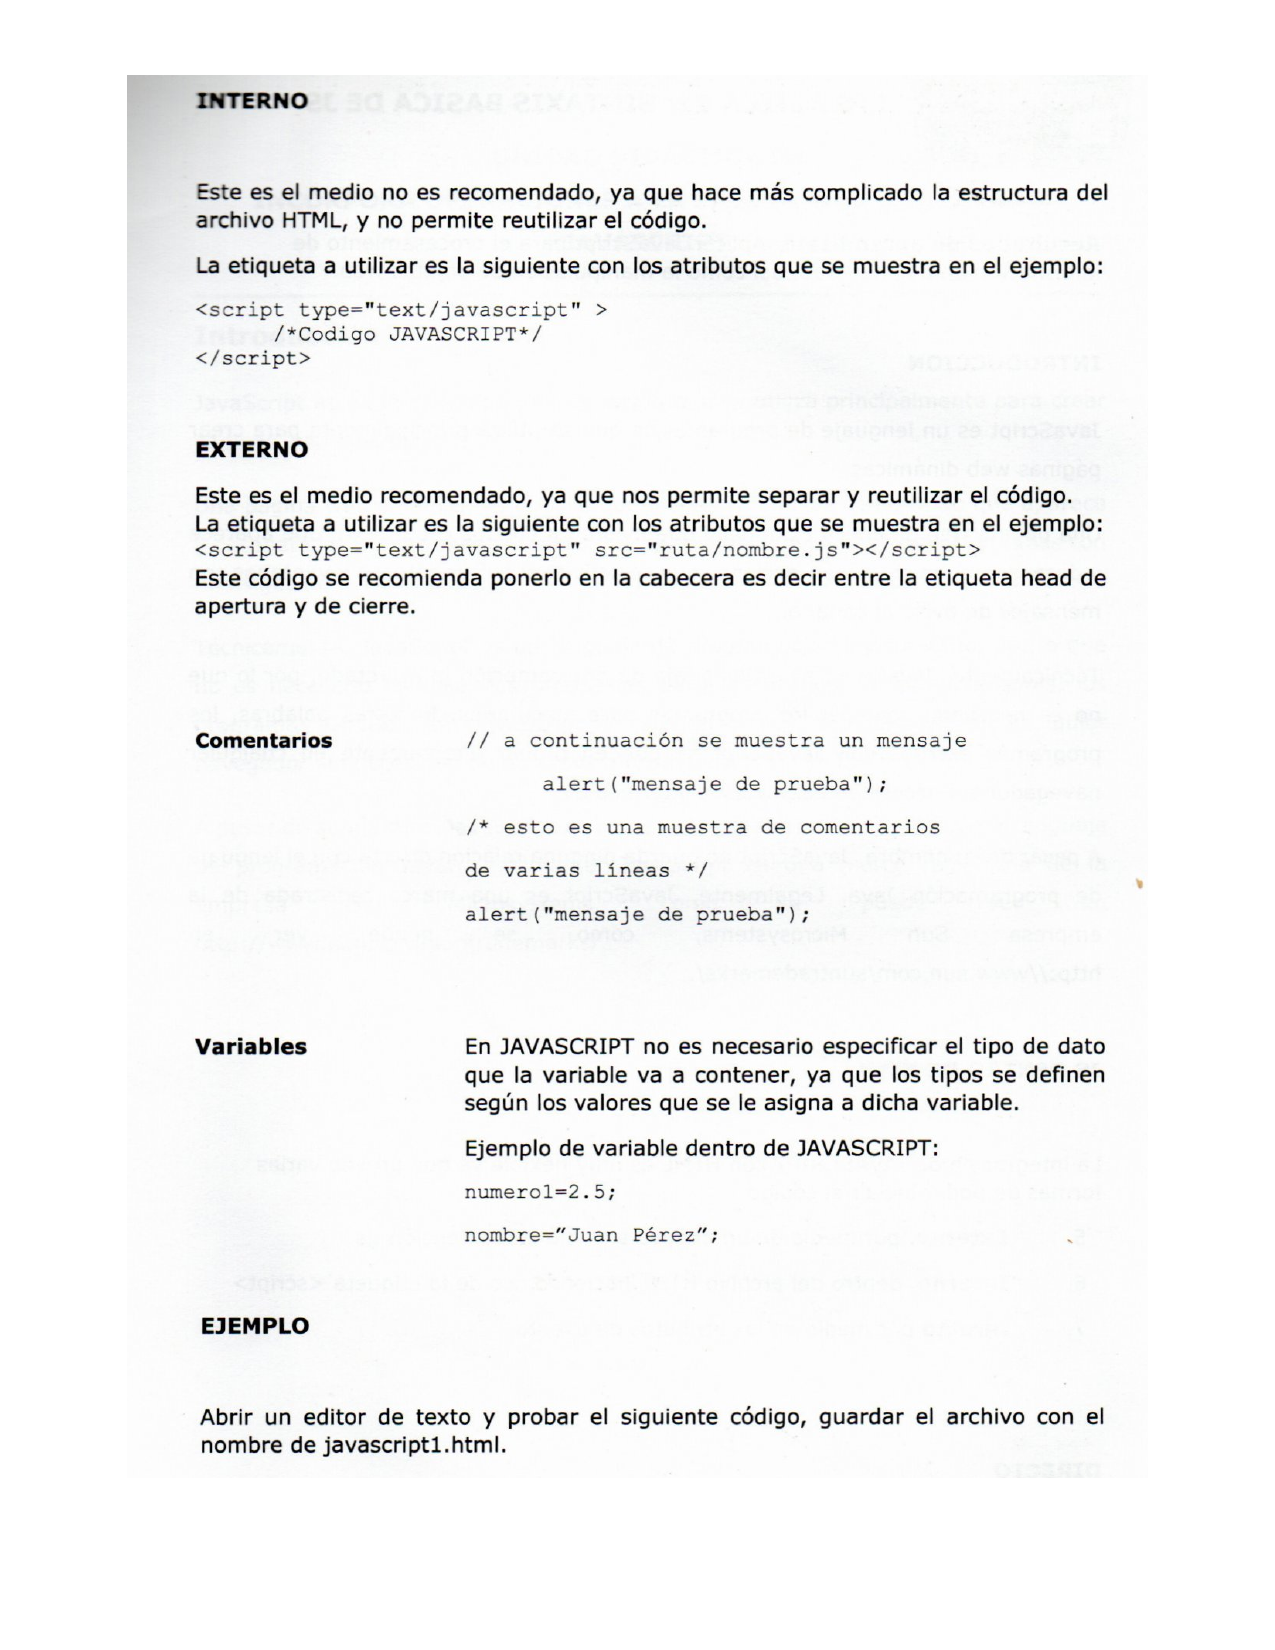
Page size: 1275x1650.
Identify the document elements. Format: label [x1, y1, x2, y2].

picture [127, 75, 1148, 1478]
